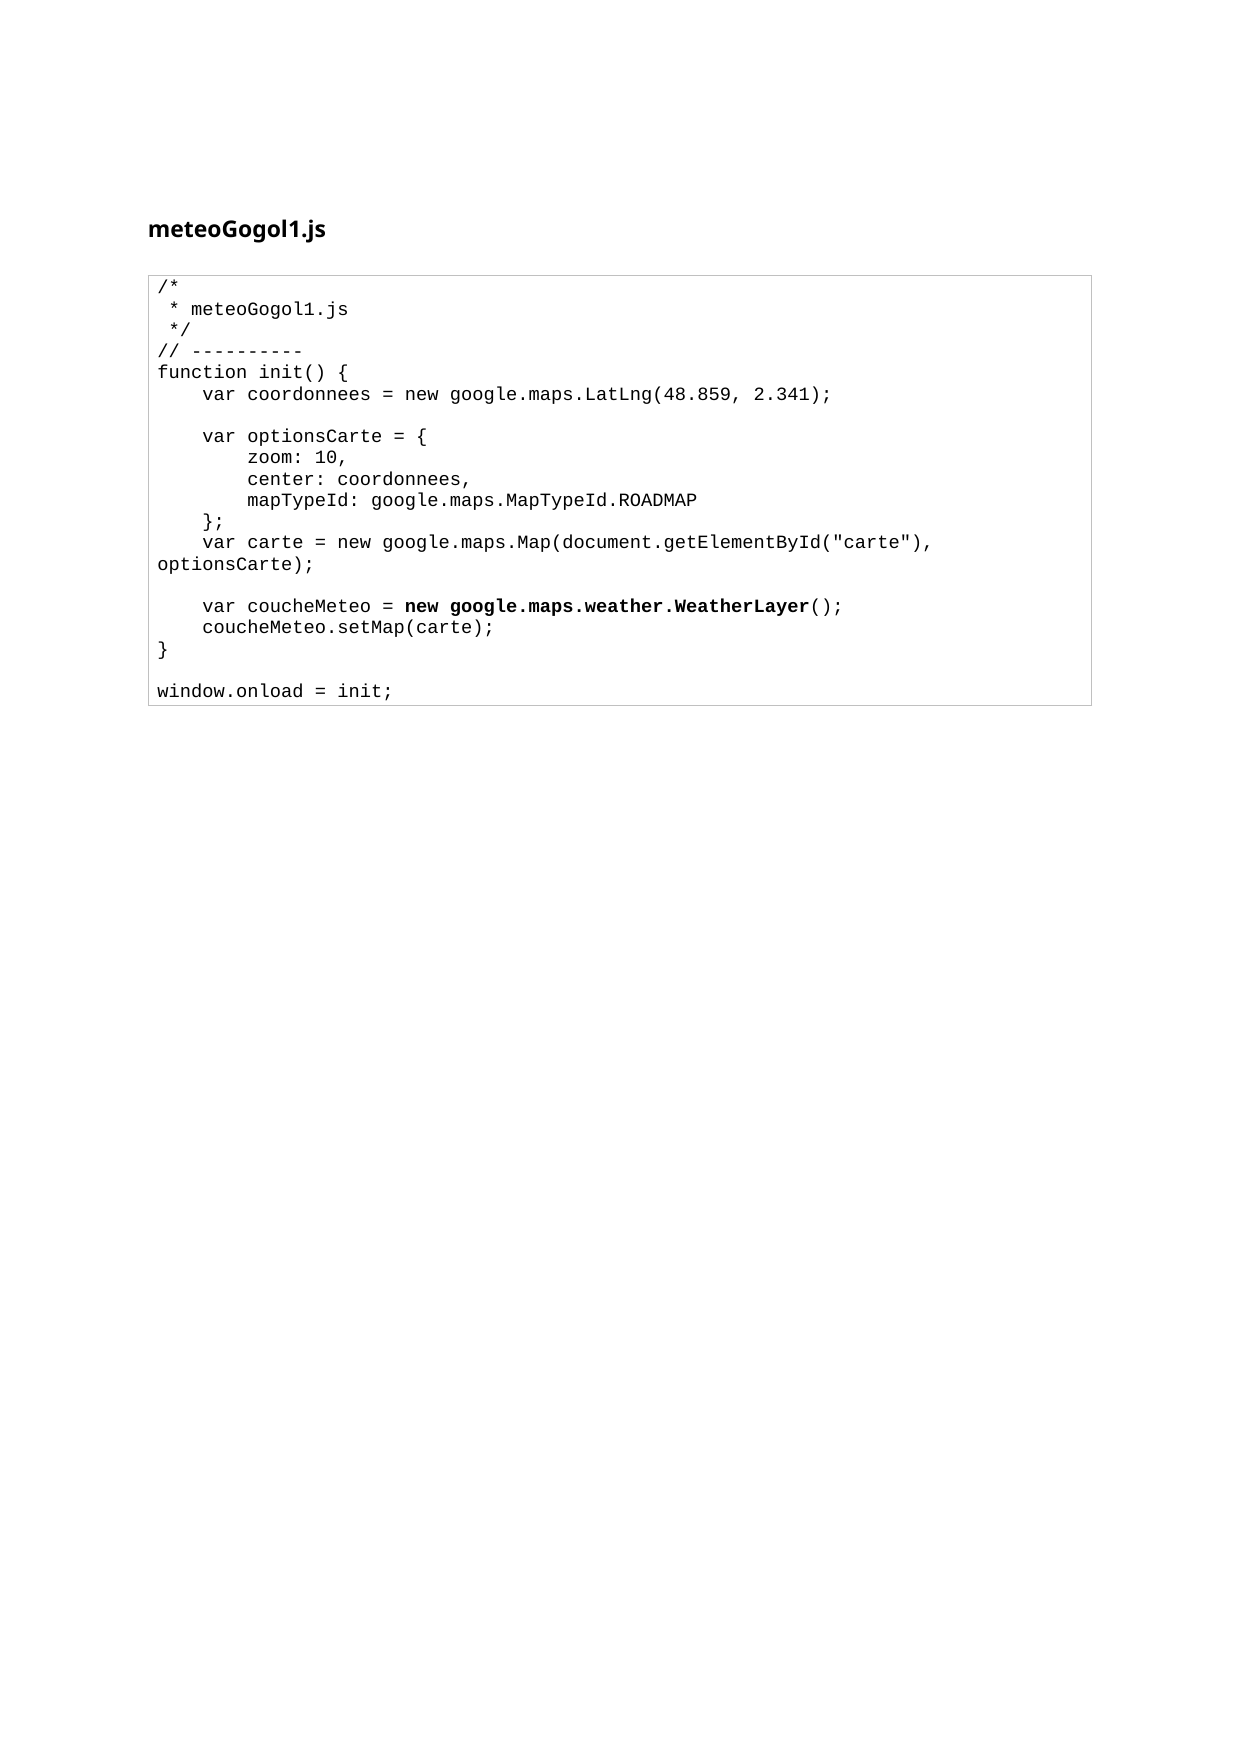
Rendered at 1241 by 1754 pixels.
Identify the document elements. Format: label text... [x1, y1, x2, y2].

text var coordonnees = new google.maps.LatLng(48.859, 2.341); [149, 381, 1091, 406]
text // ---------- [149, 339, 1091, 360]
text } [149, 636, 1091, 661]
text meteoGogol1.js [148, 212, 1092, 244]
text * meteoGogol1.js [149, 296, 1091, 317]
text window.onload = init; [149, 679, 1091, 705]
text */ [149, 317, 1091, 339]
text function init() { [149, 360, 1091, 381]
text center: coordonnees, [149, 466, 1091, 487]
text /* [149, 276, 1091, 296]
text var carte = new google.maps.Map(document.getElementById("carte"), optionsCarte); [149, 530, 1091, 576]
text }; [149, 509, 1091, 530]
text var optionsCarte = { [149, 424, 1091, 445]
text mapTypeId: google.maps.MapTypeId.ROADMAP [149, 487, 1091, 509]
text var coucheMeteo = new google.maps.weather.WeatherLayer(); [149, 594, 1091, 615]
text coucheMeteo.setMap(carte); [149, 615, 1091, 636]
text zoom: 10, [149, 445, 1091, 466]
